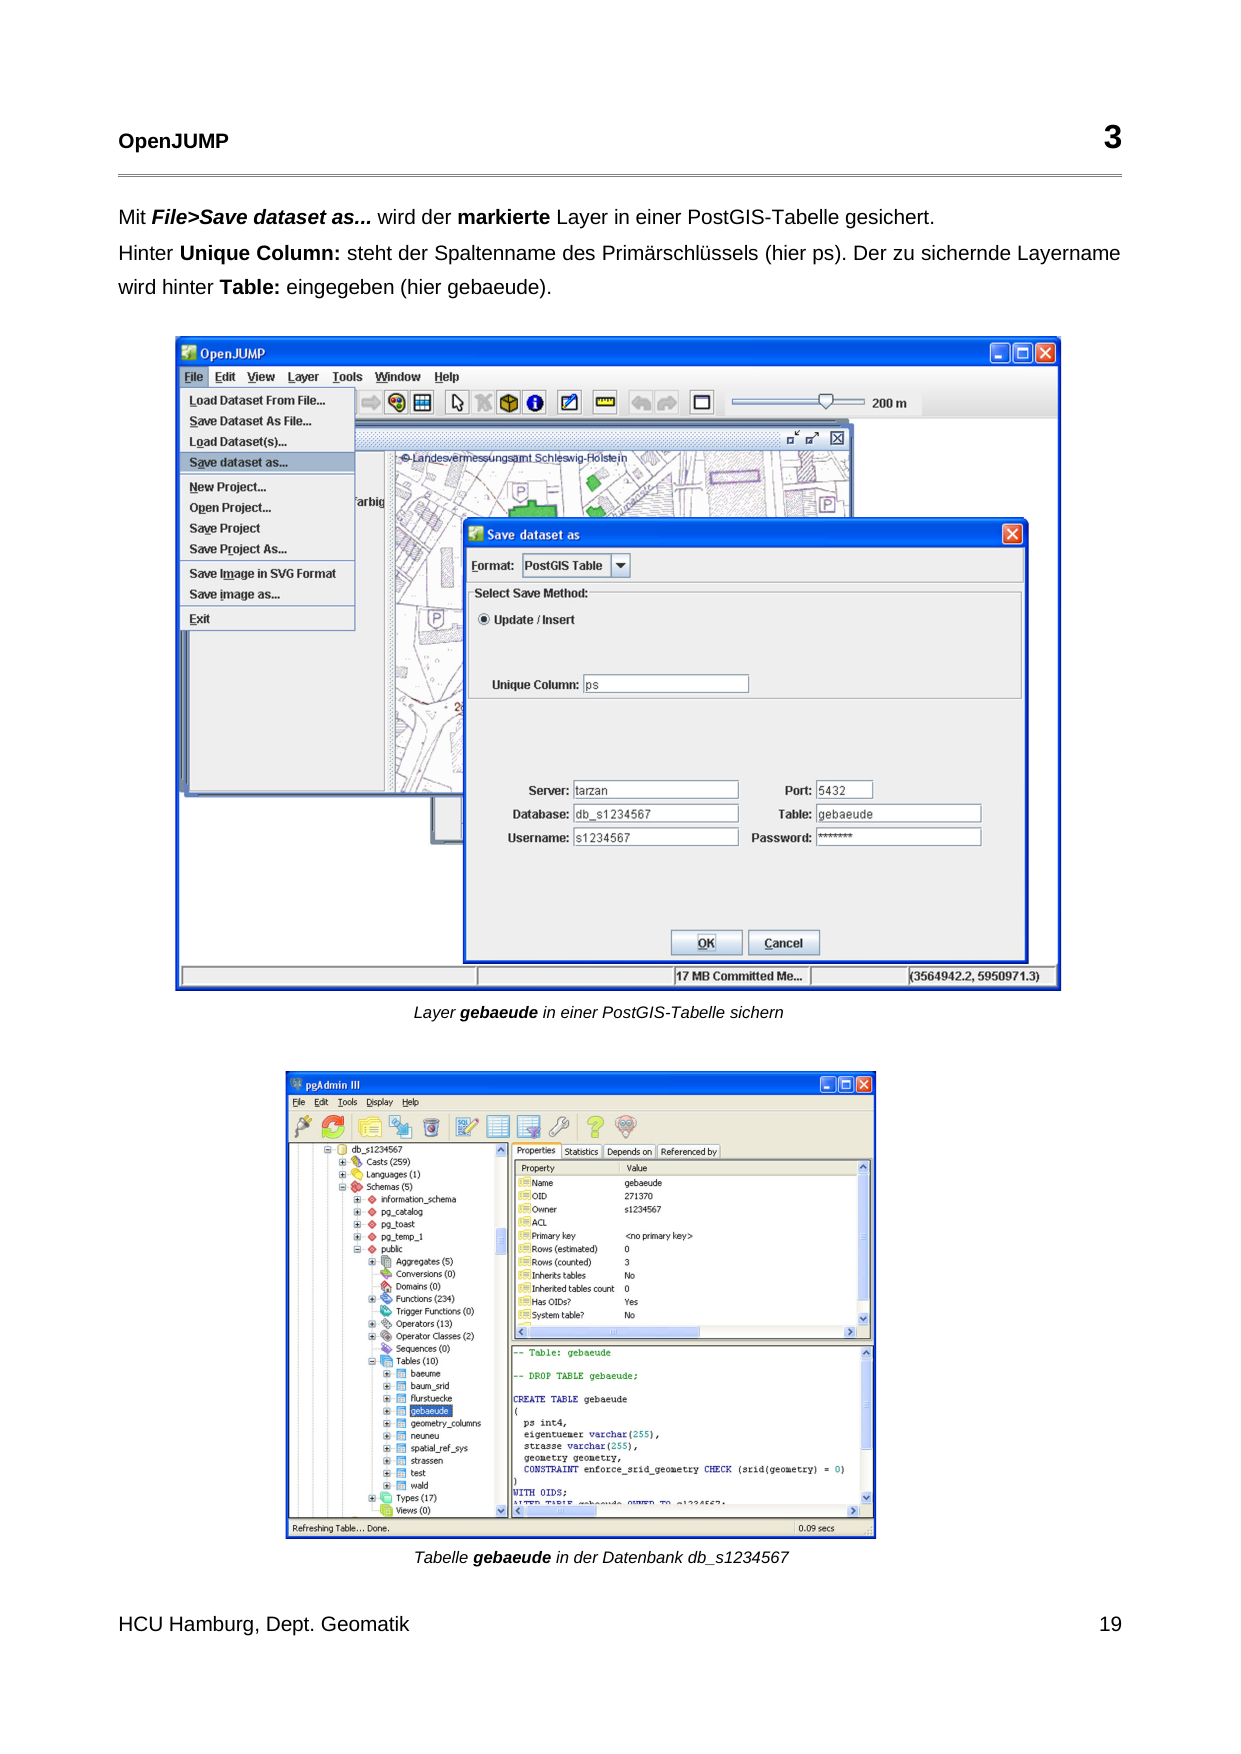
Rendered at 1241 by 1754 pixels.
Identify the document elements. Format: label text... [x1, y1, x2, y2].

text Hinter Unique Column: steht der Spaltenname des Primärschlüssels (hier ps). Der zu sichernde Layername wird hinter Table: eingegeben (hier gebaeude). [118, 241, 1122, 299]
text Layer gebaeude in einer PostGIS-Tabelle sichern [118, 347, 1122, 1022]
text Tabelle gebaeude in der Datenbank db_s1234567 [118, 1065, 1122, 1567]
picture [175, 336, 1062, 991]
text Mit File>Save dataset as... wird der markierte Layer in einer PostGIS-Tabelle gesichert. [118, 206, 1122, 229]
picture [285, 1071, 877, 1539]
